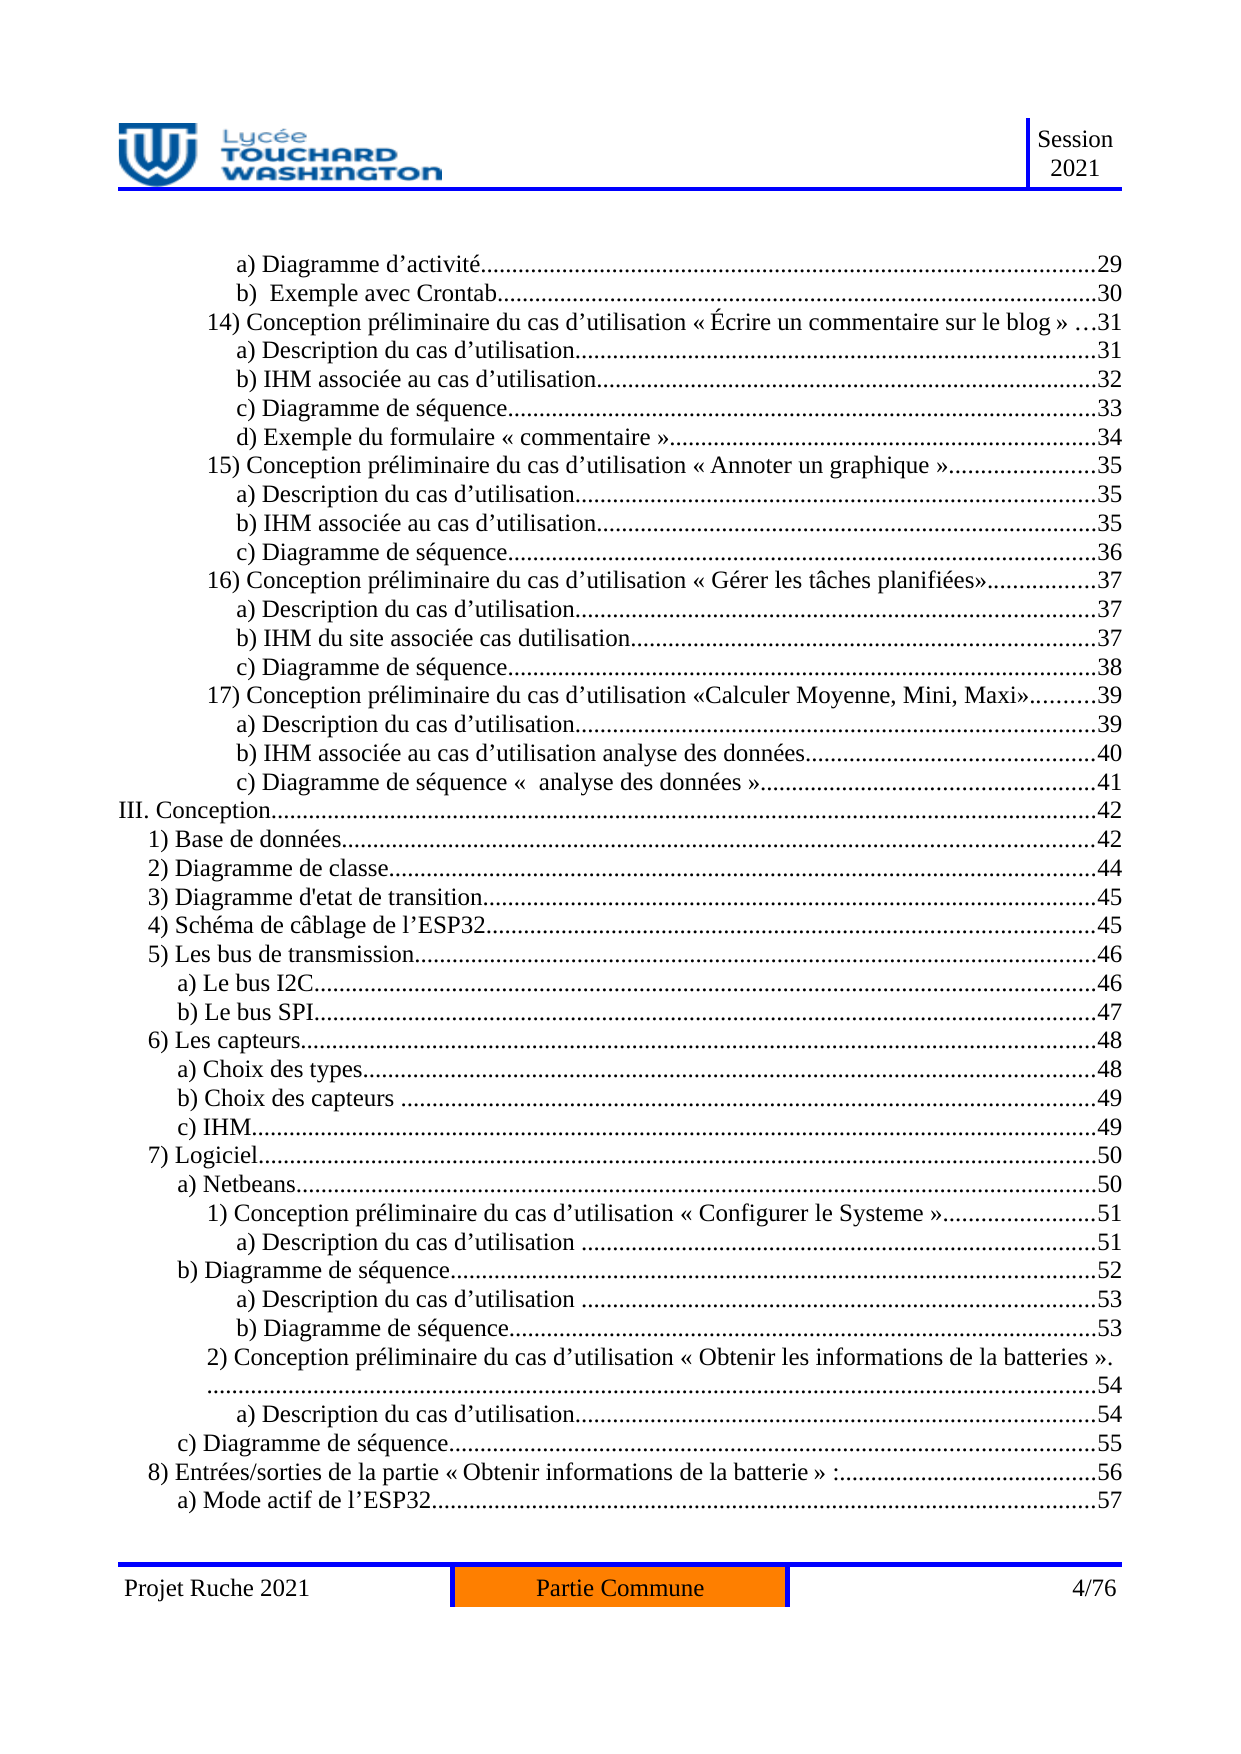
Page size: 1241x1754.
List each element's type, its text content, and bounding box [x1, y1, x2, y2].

text a) Mode actif de l’ESP32 57 [177, 1485, 1122, 1514]
text 1) Base de données 42 [148, 824, 1122, 853]
text 7) Logiciel 50 [148, 1140, 1122, 1169]
text 3) Diagramme d'etat de transition 45 [148, 882, 1122, 910]
text b) Choix des capteurs 49 [177, 1083, 1122, 1112]
text a) Le bus I2C 46 [177, 968, 1122, 997]
text c) Diagramme de séquence 38 [236, 652, 1122, 680]
text b) IHM associée au cas d’utilisation 32 [236, 364, 1122, 393]
text c) Diagramme de séquence 36 [236, 537, 1122, 565]
text 2) Conception préliminaire du cas d’utilisation « Obtenir les informations de la batteries ». 54 [207, 1342, 1122, 1399]
text b) IHM associée au cas d’utilisation 35 [236, 508, 1122, 537]
text c) Diagramme de séquence 33 [236, 393, 1122, 422]
text 5) Les bus de transmission 46 [148, 939, 1122, 968]
text c) Diagramme de séquence « analyse des données » 41 [236, 767, 1122, 795]
text a) Description du cas d’utilisation 53 [236, 1284, 1122, 1313]
text b) Diagramme de séquence 53 [236, 1313, 1122, 1342]
text 17) Conception préliminaire du cas d’utilisation «Calculer Moyenne, Mini, Maxi». 39 [207, 680, 1122, 709]
text b) Le bus SPI 47 [177, 997, 1122, 1025]
text 6) Les capteurs 48 [148, 1025, 1122, 1054]
text b) IHM du site associée cas dutilisation 37 [236, 623, 1122, 652]
text b) Diagramme de séquence 52 [177, 1255, 1122, 1284]
text b) IHM associée au cas d’utilisation analyse des données 40 [236, 738, 1122, 767]
text a) Netbeans 50 [177, 1169, 1122, 1198]
text a) Choix des types 48 [177, 1054, 1122, 1083]
text c) Diagramme de séquence 55 [177, 1428, 1122, 1457]
picture [118, 123, 442, 187]
text 1) Conception préliminaire du cas d’utilisation « Configurer le Systeme ». 51 [207, 1198, 1122, 1227]
text a) Description du cas d’utilisation 39 [236, 709, 1122, 738]
text III. Conception 42 [118, 795, 1122, 824]
text 14) Conception préliminaire du cas d’utilisation « Écrire un commentaire sur le blog » 31 [207, 307, 1122, 335]
text a) Description du cas d’utilisation 37 [236, 594, 1122, 623]
text 8) Entrées/sorties de la partie « Obtenir informations de la batterie » : 56 [148, 1457, 1122, 1485]
text 15) Conception préliminaire du cas d’utilisation « Annoter un graphique » 35 [207, 450, 1122, 479]
text a) Diagramme d’activité 29 [236, 249, 1122, 278]
text b) Exemple avec Crontab 30 [236, 278, 1122, 307]
text a) Description du cas d’utilisation 35 [236, 479, 1122, 508]
text 16) Conception préliminaire du cas d’utilisation « Gérer les tâches planifiées». 37 [207, 565, 1122, 594]
text c) IHM 49 [177, 1112, 1122, 1140]
text d) Exemple du formulaire « commentaire » 34 [236, 422, 1122, 450]
text a) Description du cas d’utilisation 31 [236, 335, 1122, 364]
text a) Description du cas d’utilisation 51 [236, 1227, 1122, 1255]
text 2) Diagramme de classe 44 [148, 853, 1122, 882]
text 4) Schéma de câblage de l’ESP32 45 [148, 910, 1122, 939]
text a) Description du cas d’utilisation 54 [236, 1399, 1122, 1428]
